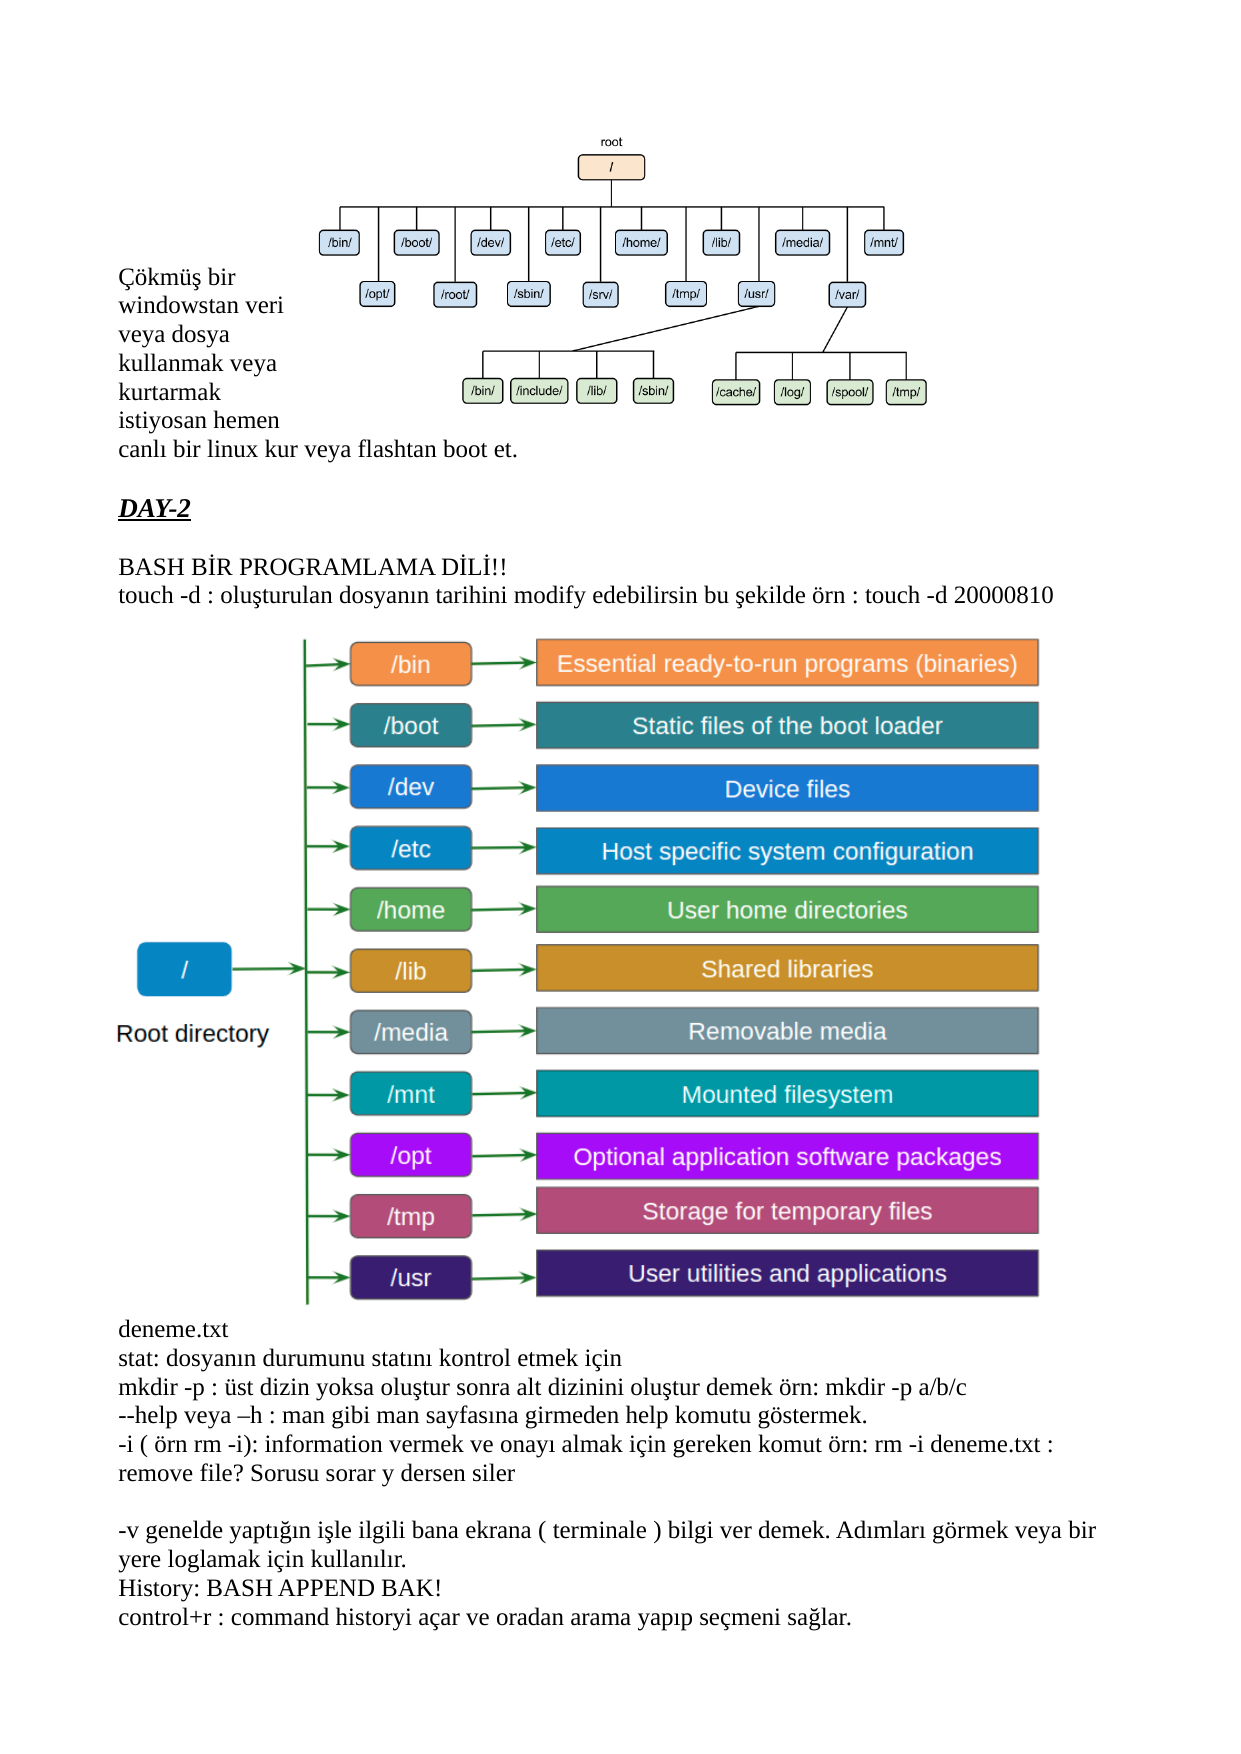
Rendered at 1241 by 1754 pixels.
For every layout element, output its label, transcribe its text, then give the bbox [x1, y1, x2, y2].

text BASH BİR PROGRAMLAMA DİLİ!! [118, 552, 1122, 581]
text Çökmüş bir windowstan veri veya dosya kullanmak veya kurtarmak istiyosan hemen canlı bir linux kur veya flashtan boot et. [118, 262, 1122, 463]
picture [97, 632, 1102, 1314]
text DAY-2 [118, 492, 1122, 523]
text mkdir -p : üst dizin yoksa oluştur sonra alt dizinini oluştur demek örn: mkdir -p a/b/c [118, 1372, 1122, 1400]
picture [303, 118, 937, 418]
text control+r : command historyi açar ve oradan arama yapıp seçmeni sağlar. [118, 1602, 1122, 1630]
text -i ( örn rm -i): information vermek ve onayı almak için gereken komut örn: rm -i deneme.txt : remove file? Sorusu sorar y dersen siler [118, 1429, 1122, 1487]
text touch -d : oluşturulan dosyanın tarihini modify edebilirsin bu şekilde örn : touch -d 20000810 deneme.txt [118, 581, 1122, 1343]
text -v genelde yaptığın işle ilgili bana ekrana ( terminale ) bilgi ver demek. Adımları görmek veya bir yere loglamak için kullanılır. [118, 1515, 1122, 1573]
text --help veya –h : man gibi man sayfasına girmeden help komutu göstermek. [118, 1400, 1122, 1429]
text History: BASH APPEND BAK! [118, 1573, 1122, 1602]
text stat: dosyanın durumunu statını kontrol etmek için [118, 1343, 1122, 1372]
